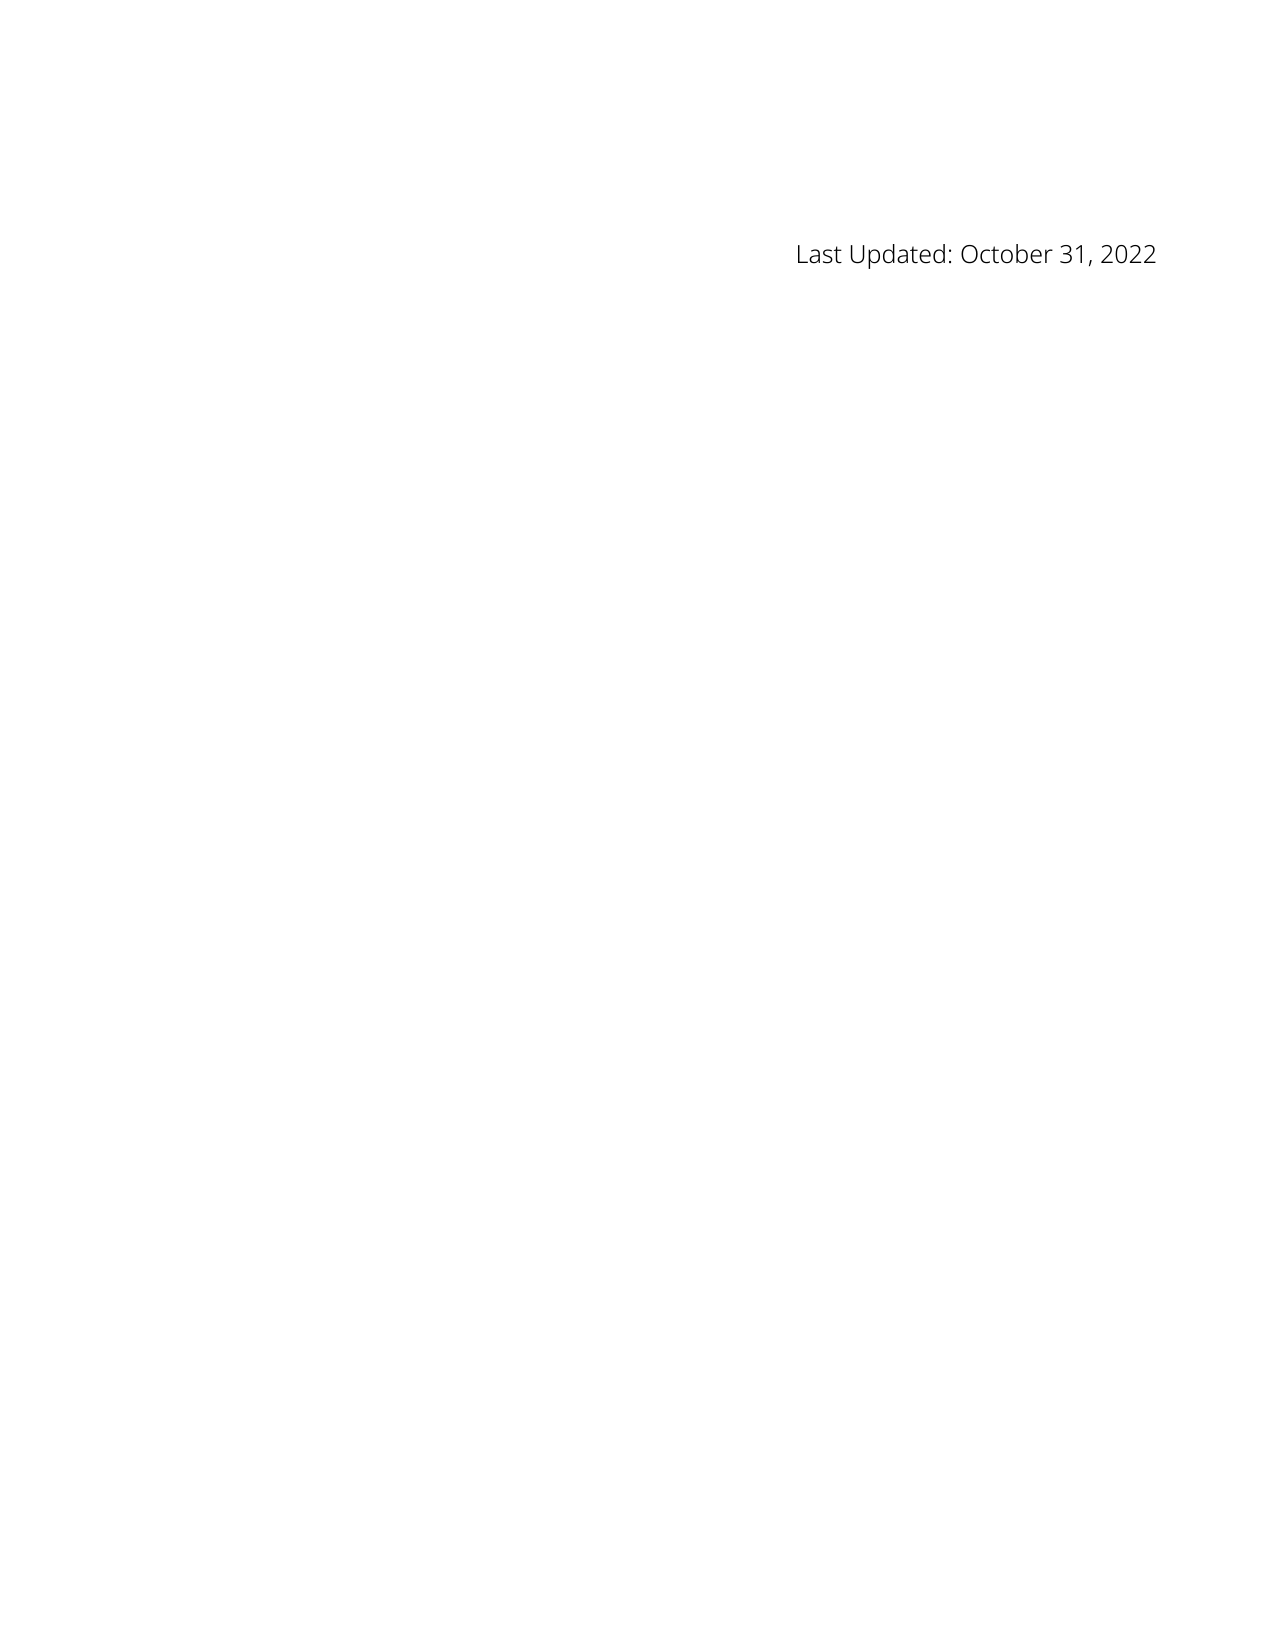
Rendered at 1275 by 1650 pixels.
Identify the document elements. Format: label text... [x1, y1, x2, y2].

text Last Updated: October 31, 2022 [118, 237, 1157, 271]
